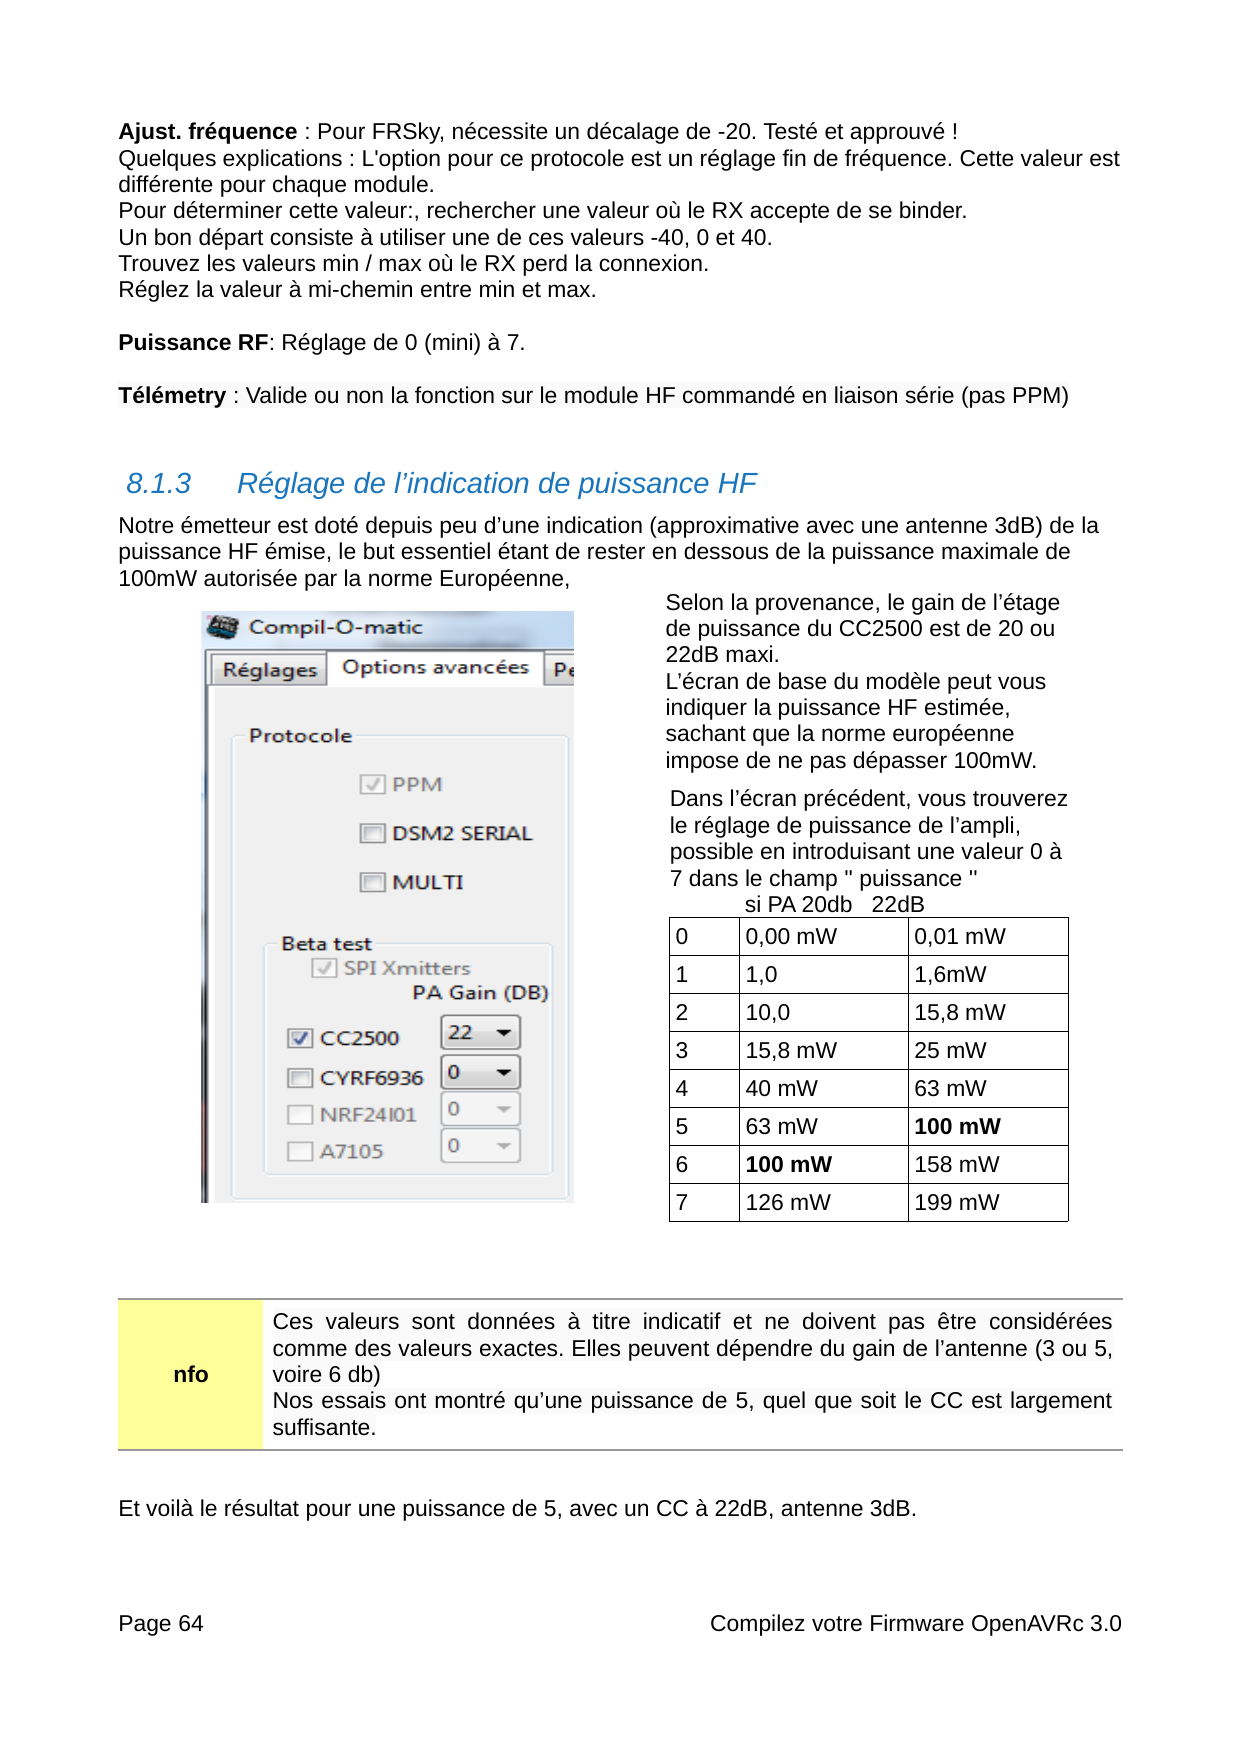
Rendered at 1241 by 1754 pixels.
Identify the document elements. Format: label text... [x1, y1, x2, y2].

table_cell 100 mW [740, 1146, 908, 1183]
table_cell 63 mW [909, 1070, 1068, 1107]
table_cell 4 [670, 1070, 739, 1107]
picture [201, 611, 574, 1203]
text Et voilà le résultat pour une puissance de 5, avec un CC à 22dB, antenne 3dB. [118, 1495, 1122, 1521]
text Télémetry : Valide ou non la fonction sur le module HF commandé en liaison série (pas PPM) [118, 382, 1122, 408]
table_header nfo [118, 1300, 263, 1449]
table_cell 7 [670, 1184, 739, 1221]
table_cell 5 [670, 1108, 739, 1145]
table_cell 10,0 [740, 994, 908, 1031]
text Un bon départ consiste à utiliser une de ces valeurs -40, 0 et 40. Trouvez les valeurs min / max où le RX perd la connexion. Réglez la valeur à mi-chemin entre min et max. [118, 223, 1122, 303]
table_cell 40 mW [740, 1070, 908, 1107]
text Quelques explications : L'option pour ce protocole est un réglage fin de fréquence. Cette valeur est différente pour chaque module. Pour déterminer cette valeur:, rechercher une valeur où le RX accepte de se binder. [118, 144, 1122, 223]
table_cell 1,6mW [909, 956, 1068, 993]
text Puissance RF: Réglage de 0 (mini) à 7. [118, 329, 1122, 355]
table_cell 100 mW [909, 1108, 1068, 1145]
table_cell 6 [670, 1146, 739, 1183]
table_cell 25 mW [909, 1032, 1068, 1069]
table_cell 15,8 mW [740, 1032, 908, 1069]
table_cell 63 mW [740, 1108, 908, 1145]
text L’écran de base du modèle peut vous indiquer la puissance HF estimée, sachant que la norme européenne impose de ne pas dépasser 100mW. [665, 668, 1087, 773]
text [665, 773, 1087, 786]
text Notre émetteur est doté depuis peu d’une indication (approximative avec une antenne 3dB) de la puissance HF émise, le but essentiel étant de rester en dessous de la puissance maximale de 100mW autorisée par la norme Européenne, [118, 512, 1122, 591]
text Dans l’écran précédent, vous trouverez le réglage de puissance de l’ampli, possible en introduisant une valeur 0 à 7 dans le champ '' puissance '' [669, 785, 1068, 891]
table_cell 158 mW [909, 1146, 1068, 1183]
text si PA 20db 22dB [669, 891, 1068, 917]
table_cell 199 mW [909, 1184, 1068, 1221]
table_cell 3 [670, 1032, 739, 1069]
table_cell 1 [670, 956, 739, 993]
table_header 0 [670, 918, 739, 955]
table_header 0,01 mW [909, 918, 1068, 955]
table_cell 2 [670, 994, 739, 1031]
table_header Ces valeurs sont données à titre indicatif et ne doivent pas être considérées comme des valeurs exactes. Elles peuvent dépendre du gain de l’antenne (3 ou 5, voire 6 db) Nos essais ont montré qu’une puissance de 5, quel que soit le CC est largement suffisante. [264, 1300, 1122, 1449]
table_cell 1,0 [740, 956, 908, 993]
text Selon la provenance, le gain de l’étage de puissance du CC2500 est de 20 ou 22dB maxi. [665, 588, 1087, 668]
text Ajust. fréquence : Pour FRSky, nécessite un décalage de -20. Testé et approuvé ! [118, 118, 1122, 144]
table_header 0,00 mW [740, 918, 908, 955]
table_cell 126 mW [740, 1184, 908, 1221]
subtitle Réglage de l’indication de puissance HF [118, 466, 1122, 499]
table_cell 15,8 mW [909, 994, 1068, 1031]
